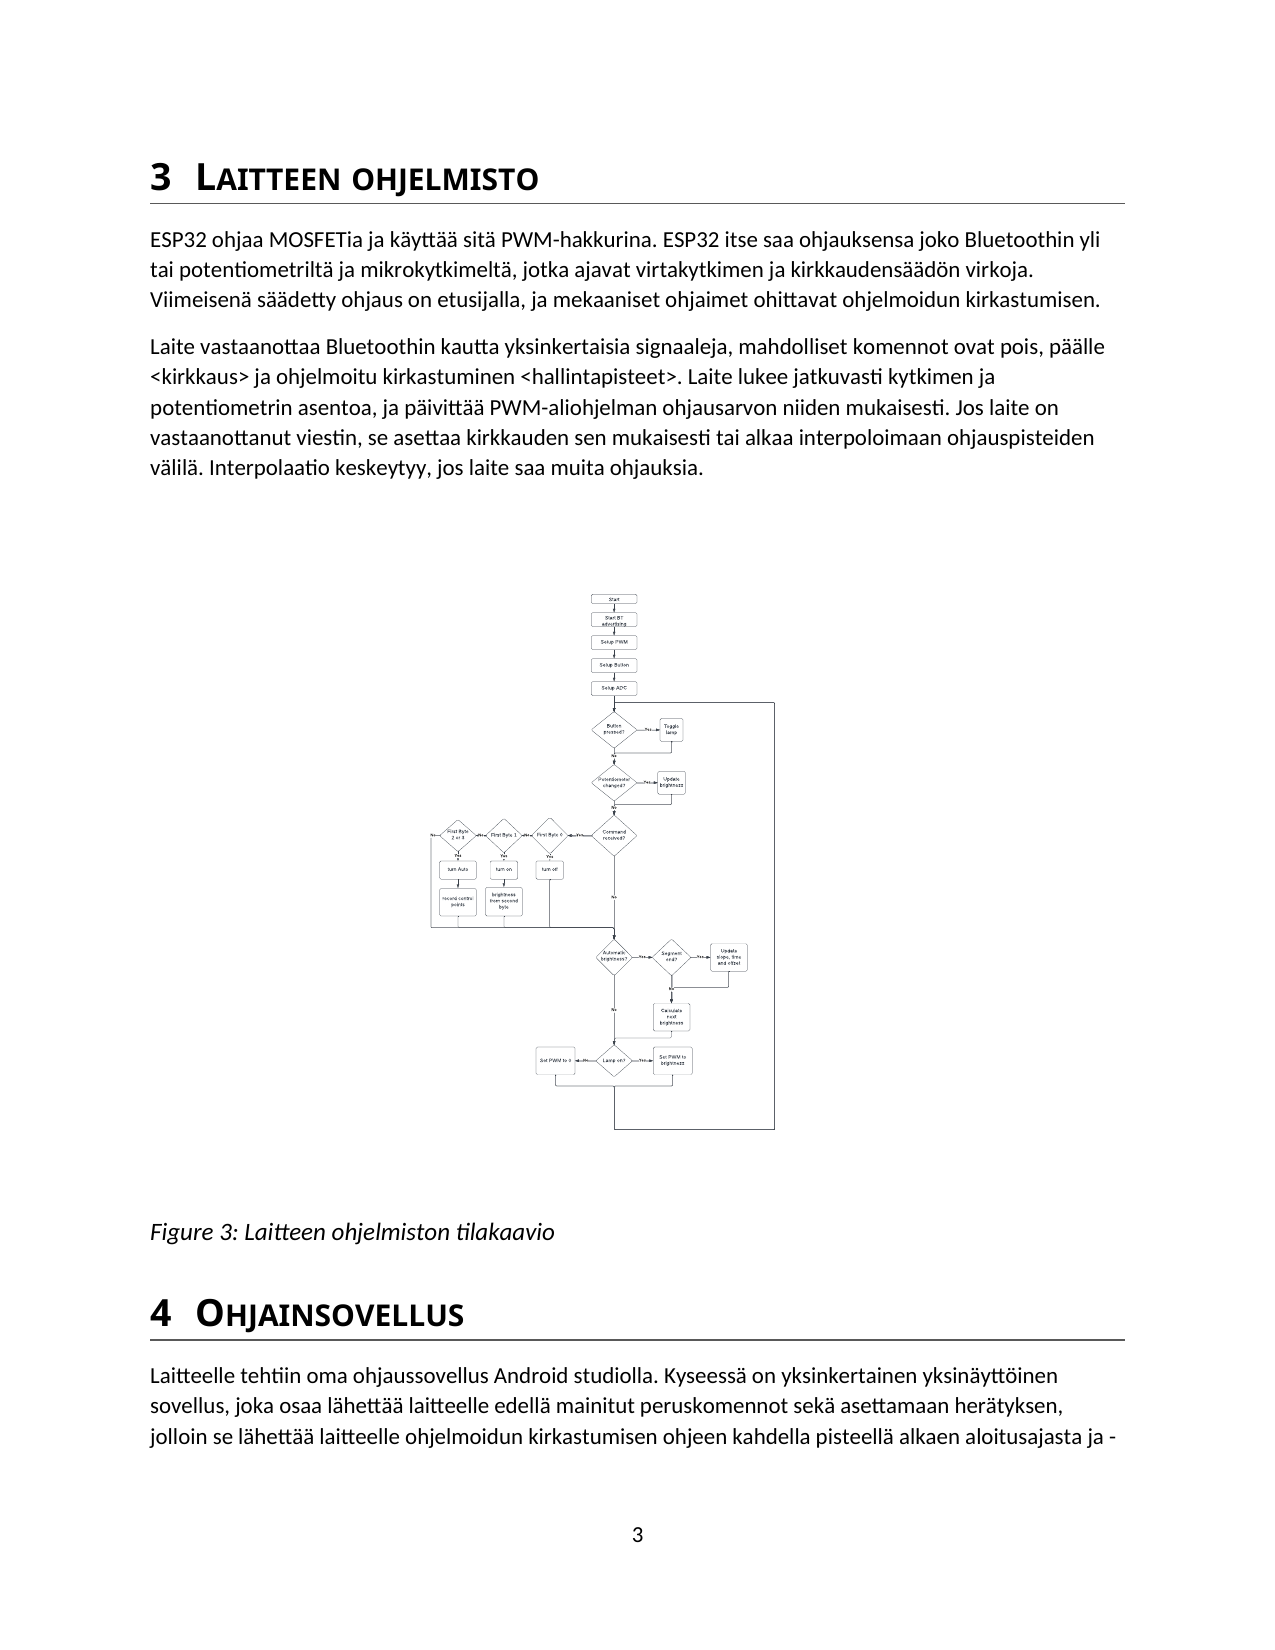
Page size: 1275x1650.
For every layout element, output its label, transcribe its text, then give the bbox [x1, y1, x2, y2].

text Laite vastaanottaa Bluetoothin kautta yksinkertaisia signaaleja, mahdolliset komennot ovat pois, päälle <kirkkaus> ja ohjelmoitu kirkastuminen <hallintapisteet>. Laite lukee jatkuvasti kytkimen ja potentiometrin asentoa, ja päivittää PWM-aliohjelman ohjausarvon niiden mukaisesti. Jos laite on vastaanottanut viestin, se asettaa kirkkauden sen mukaisesti tai alkaa interpoloimaan ohjauspisteiden välilä. Interpolaatio keskeytyy, jos laite saa muita ohjauksia. [150, 332, 1125, 481]
text ESP32 ohjaa MOSFETia ja käyttää sitä PWM-hakkurina. ESP32 itse saa ohjauksensa joko Bluetoothin yli tai potentiometriltä ja mikrokytkimeltä, jotka ajavat virtakytkimen ja kirkkaudensäädön virkoja. Viimeisenä säädetty ohjaus on etusijalla, ja mekaaniset ohjaimet ohittavat ohjelmoidun kirkastumisen. [150, 225, 1125, 313]
text Laitteelle tehtiin oma ohjaussovellus Android studiolla. Kyseessä on yksinkertainen yksinäyttöinen sovellus, joka osaa lähettää laitteelle edellä mainitut peruskomennot sekä asettamaan herätyksen, jolloin se lähettää laitteelle ohjelmoidun kirkastumisen ohjeen kahdella pisteellä alkaen aloitusajasta ja [150, 1361, 1125, 1450]
subtitle Ohjainsovellus [150, 1286, 1125, 1339]
text Figure 3: Laitteen ohjelmiston tilakaavio [150, 1201, 1125, 1247]
subtitle Laitteen ohjelmisto [150, 150, 1125, 203]
